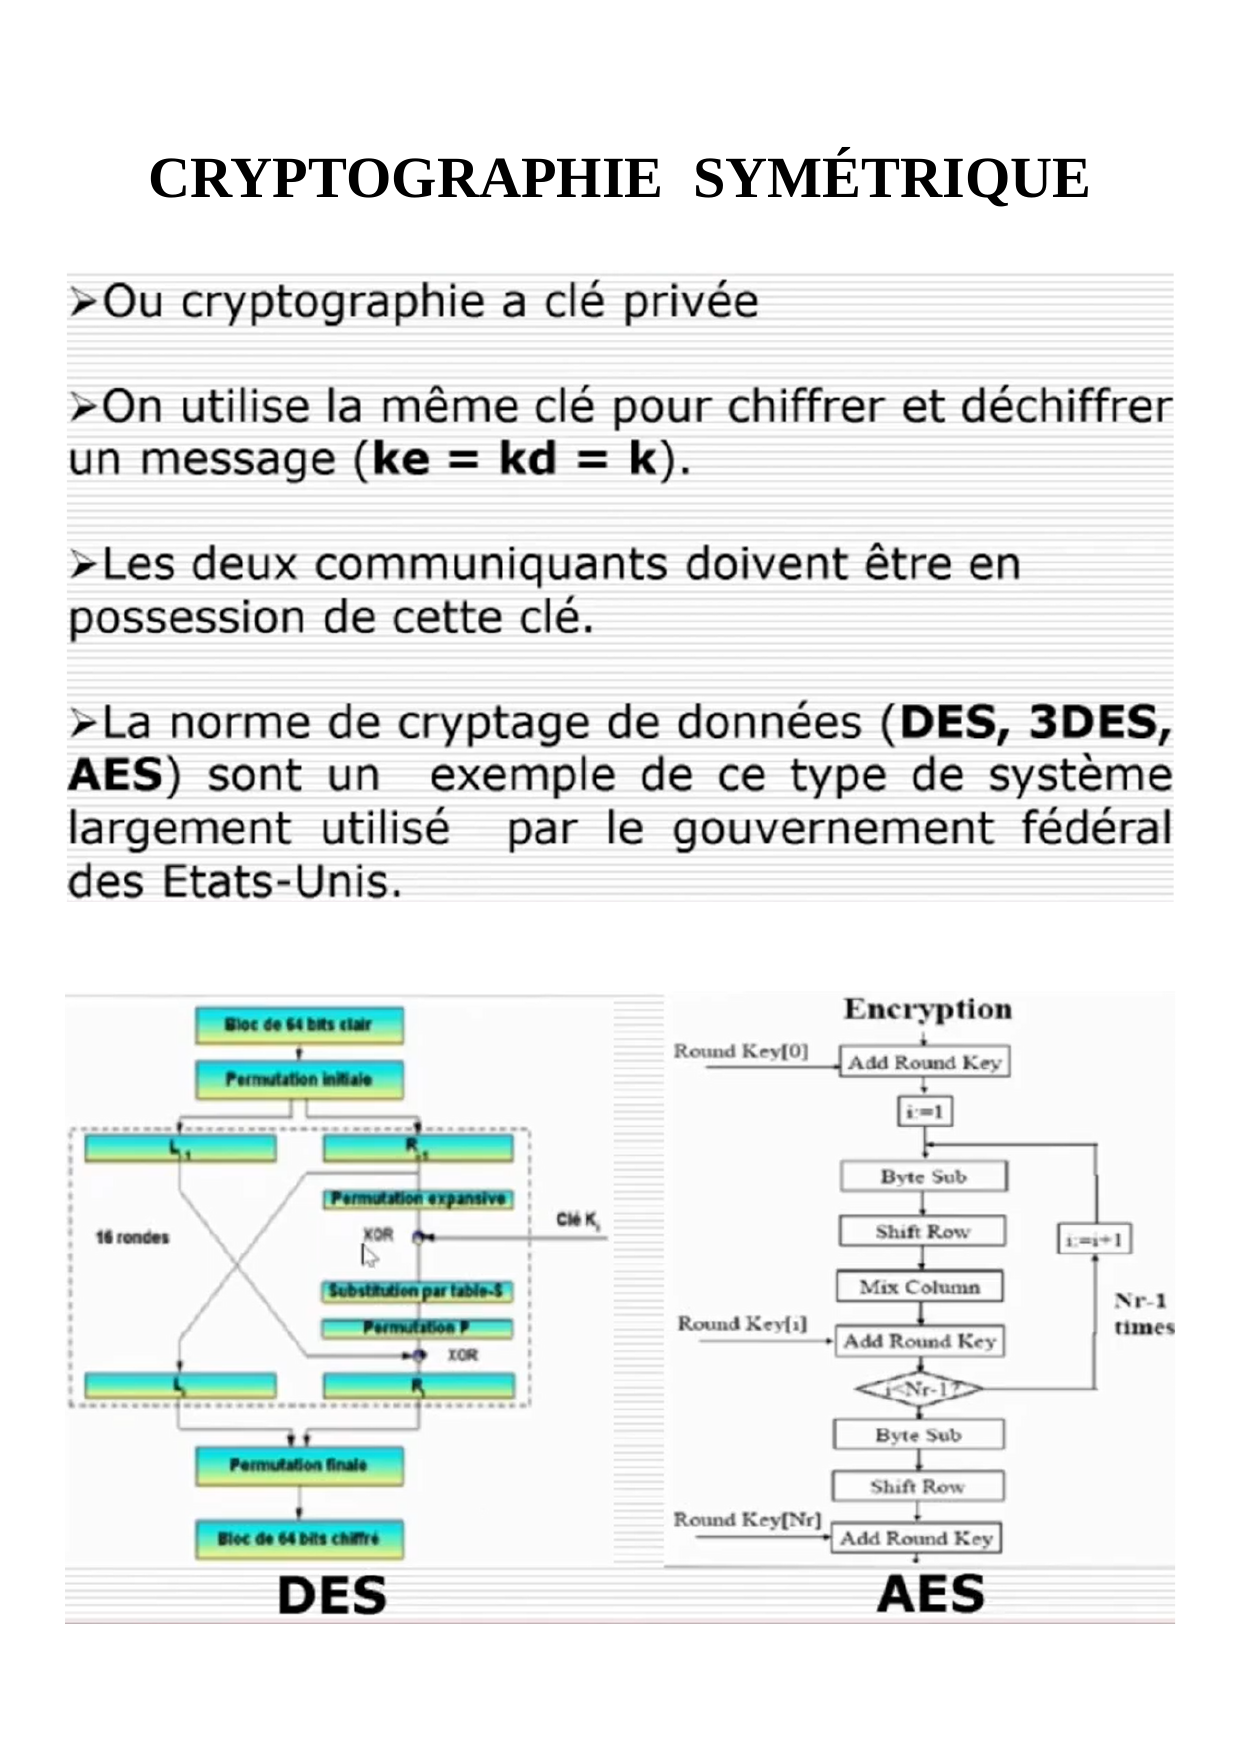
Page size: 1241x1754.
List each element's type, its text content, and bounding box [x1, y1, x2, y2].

picture [66, 270, 1174, 902]
picture [65, 991, 1176, 1624]
title CRYPTOGRAPHIE SYMÉTRIQUE [118, 143, 1122, 210]
